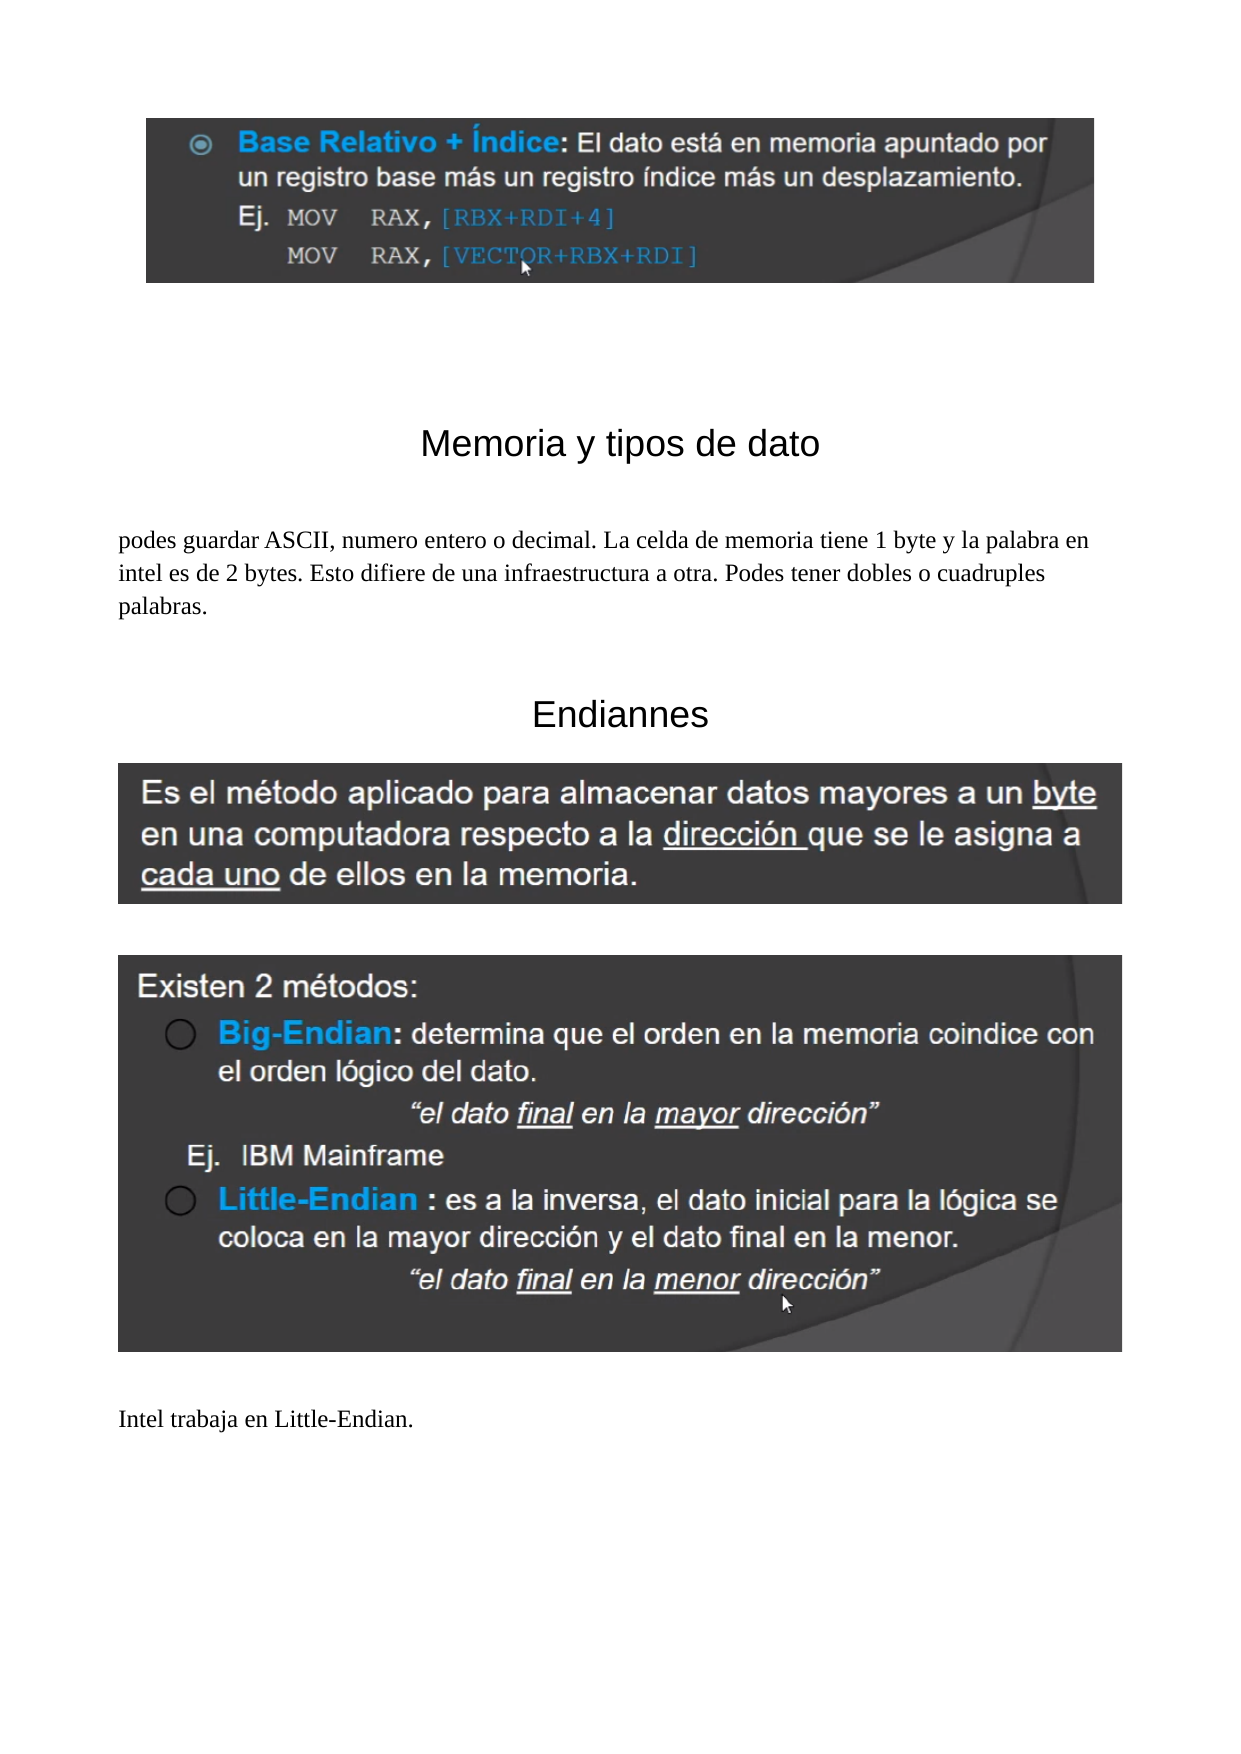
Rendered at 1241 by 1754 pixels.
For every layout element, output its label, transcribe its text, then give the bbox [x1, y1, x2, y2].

subtitle Endiannes [118, 692, 1122, 735]
text [118, 118, 1122, 349]
text Intel trabaja en Little-Endian. [118, 1404, 1122, 1499]
picture [118, 763, 1123, 904]
subtitle Memoria y tipos de dato [118, 421, 1122, 464]
picture [118, 955, 1123, 1352]
text podes guardar ASCII, numero entero o decimal. La celda de memoria tiene 1 byte y la palabra en intel es de 2 bytes. Esto difiere de una infraestructura a otra. Podes tener dobles o cuadruples palabras. [118, 525, 1122, 619]
picture [146, 118, 1095, 283]
